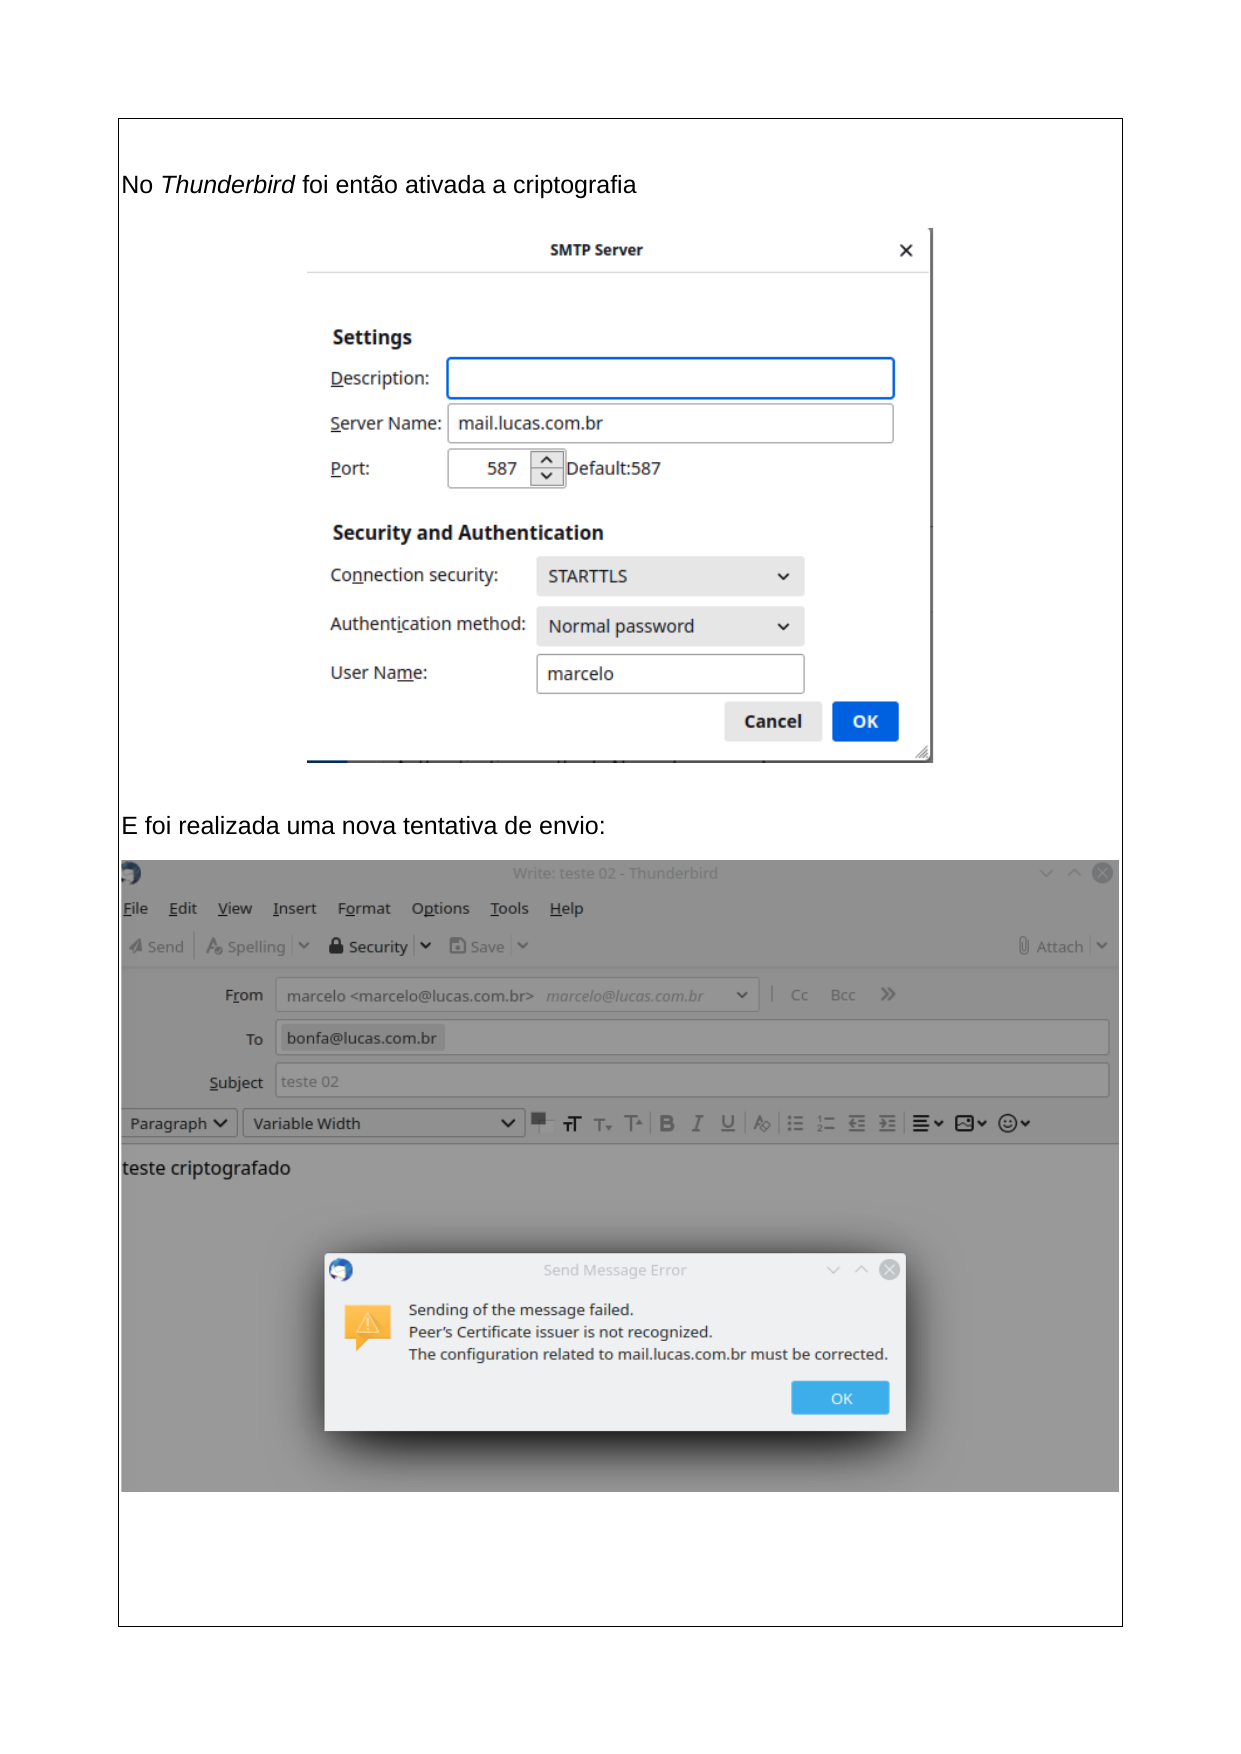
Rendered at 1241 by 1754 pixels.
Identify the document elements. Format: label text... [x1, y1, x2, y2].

picture [121, 860, 1119, 1492]
picture [307, 228, 934, 763]
text E foi realizada uma nova tentativa de envio: [119, 808, 1122, 840]
text No Thunderbird foi então ativada a criptografia [119, 167, 1122, 199]
